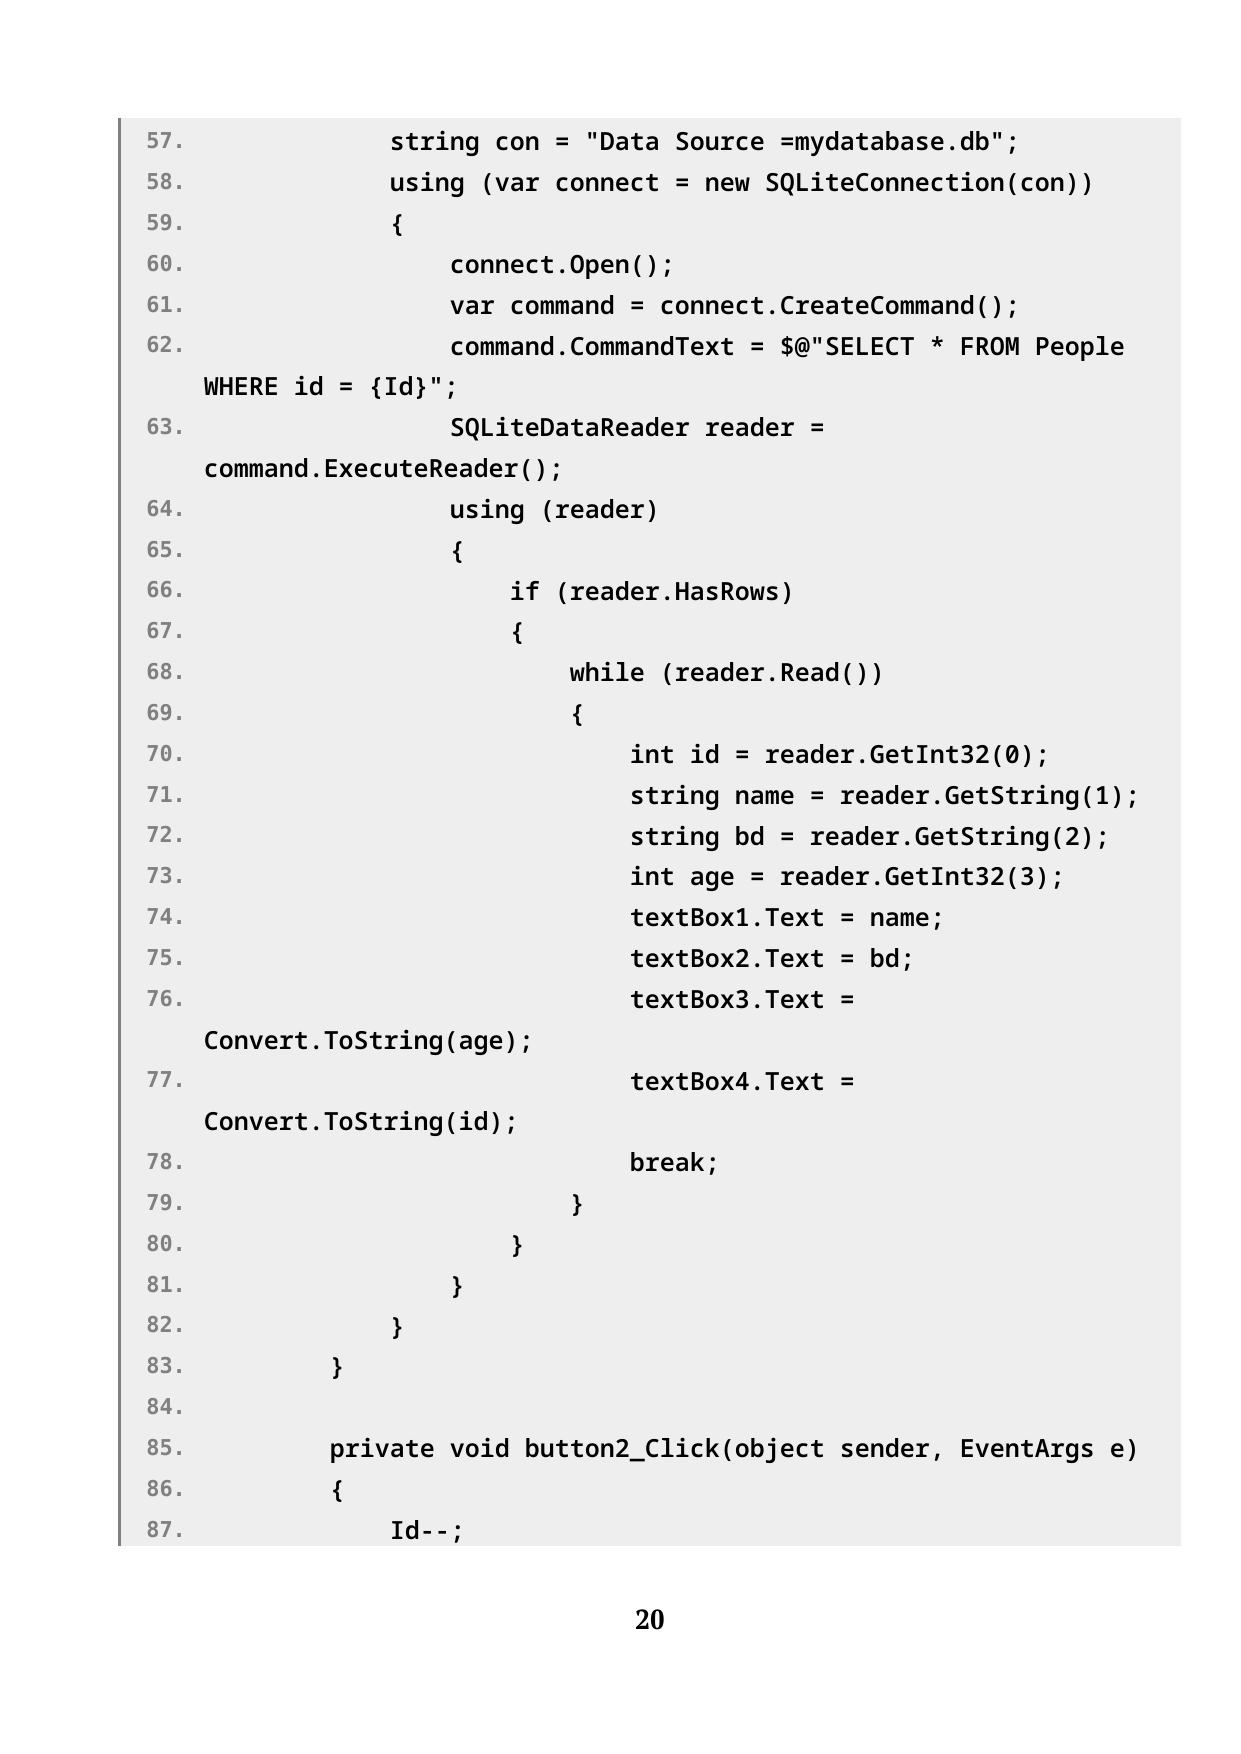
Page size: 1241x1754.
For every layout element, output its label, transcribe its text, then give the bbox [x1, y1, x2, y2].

list } [121, 1180, 1181, 1220]
list } [121, 1343, 1181, 1383]
list command.CommandText = $@"SELECT * FROM People WHERE id = {Id}"; [121, 322, 1181, 403]
list string con = "Data Source =mydatabase.db"; [121, 118, 1181, 158]
list int age = reader.GetInt32(3); [121, 853, 1181, 893]
list textBox1.Text = name; [121, 894, 1181, 934]
list string bd = reader.GetString(2); [121, 812, 1181, 852]
list private void button2_Click(object sender, EventArgs e) [121, 1425, 1181, 1465]
list { [121, 690, 1181, 730]
list { [121, 1466, 1181, 1506]
list } [121, 1302, 1181, 1342]
list textBox4.Text = Convert.ToString(id); [121, 1057, 1181, 1138]
list textBox3.Text = Convert.ToString(age); [121, 976, 1181, 1056]
list if (reader.HasRows) [121, 567, 1181, 607]
list var command = connect.CreateCommand(); [121, 281, 1181, 321]
list } [121, 1221, 1181, 1261]
list string name = reader.GetString(1); [121, 771, 1181, 811]
list break; [121, 1139, 1181, 1179]
list connect.Open(); [121, 241, 1181, 281]
list SQLiteDataReader reader = command.ExecuteReader(); [121, 404, 1181, 485]
list while (reader.Read()) [121, 649, 1181, 689]
list int id = reader.GetInt32(0); [121, 731, 1181, 771]
list { [121, 200, 1181, 240]
list { [121, 526, 1181, 566]
list } [121, 1261, 1181, 1301]
list { [121, 608, 1181, 648]
list Id--; [121, 1506, 1181, 1546]
list using (reader) [121, 486, 1181, 526]
list textBox2.Text = bd; [121, 935, 1181, 975]
list using (var connect = new SQLiteConnection(con)) [121, 159, 1181, 199]
